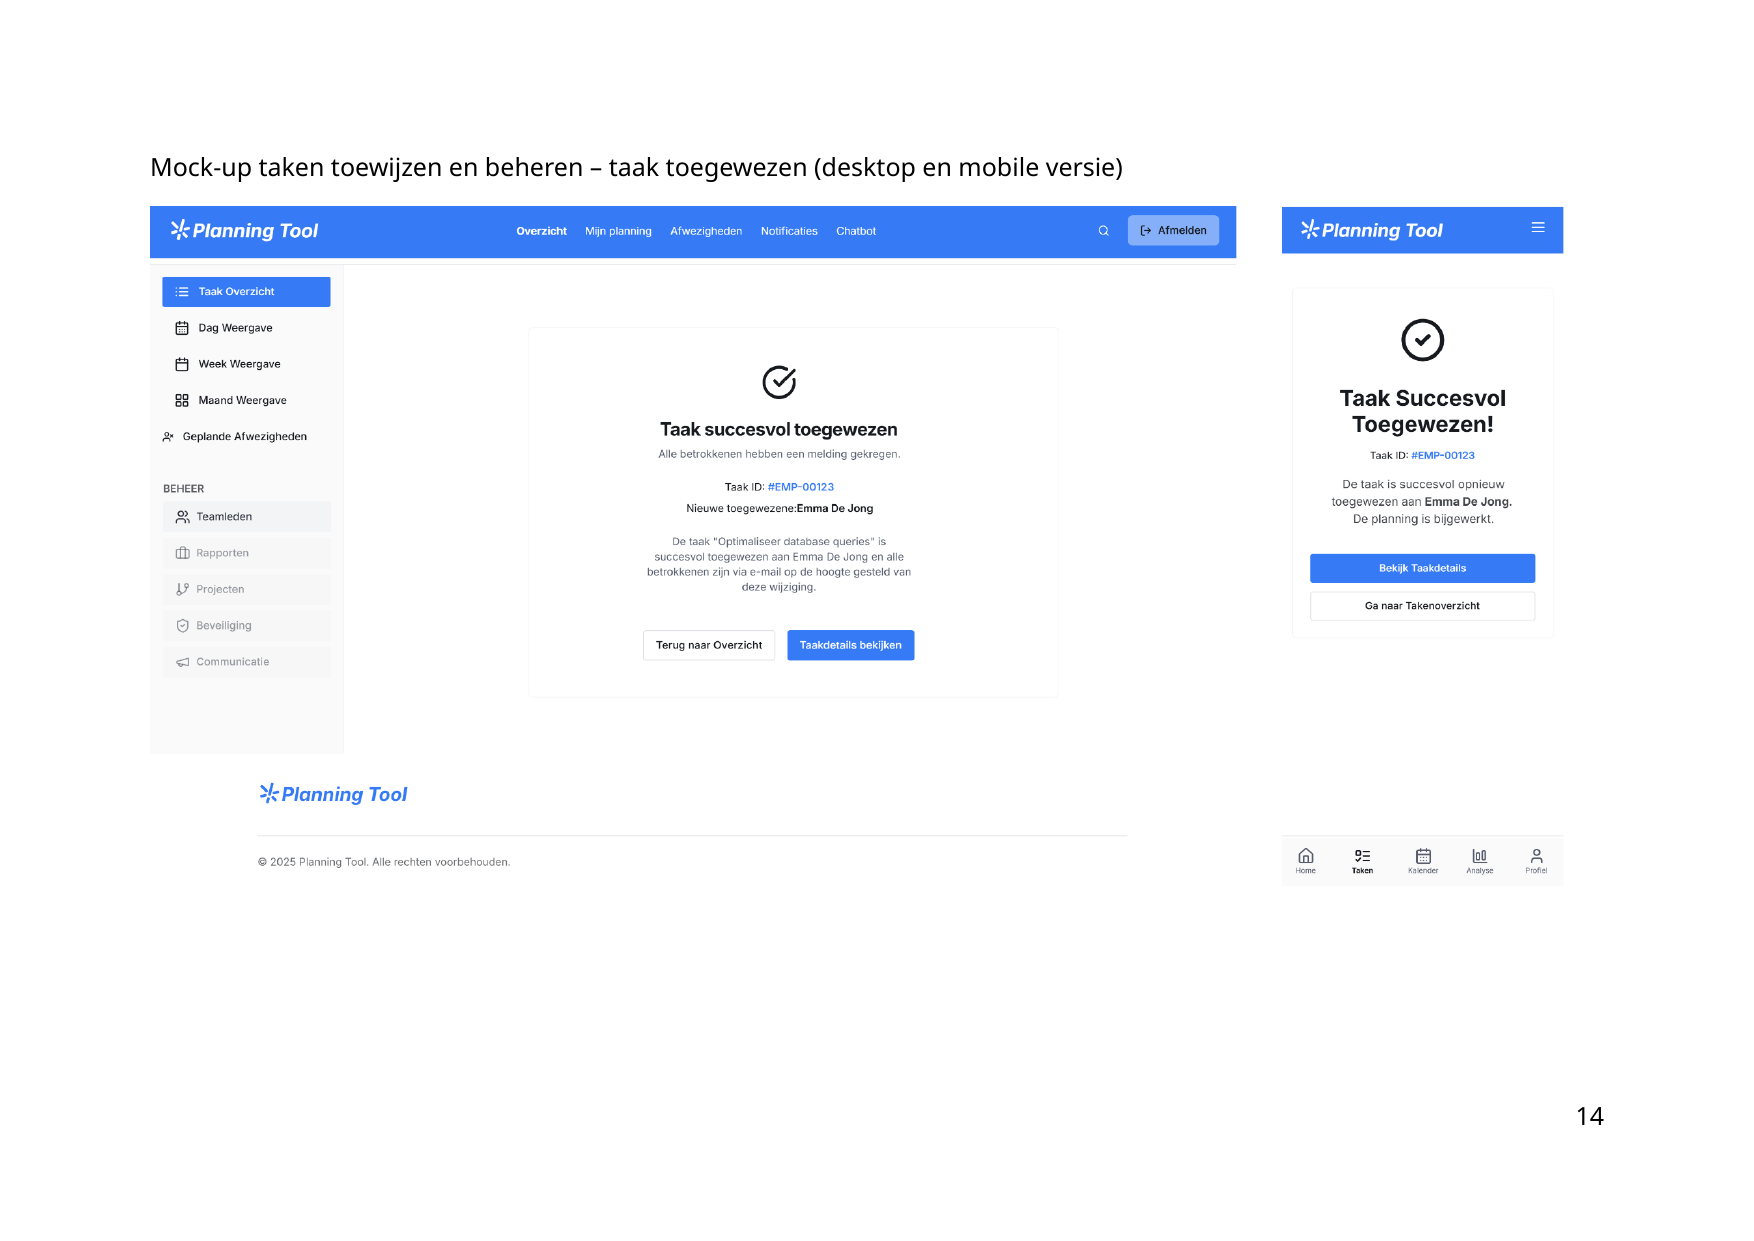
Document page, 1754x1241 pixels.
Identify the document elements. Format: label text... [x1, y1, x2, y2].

picture [1282, 206, 1564, 886]
picture [150, 206, 1237, 886]
text Mock-up taken toewijzen en beheren – taak toegewezen (desktop en mobile versie) [150, 150, 1604, 184]
